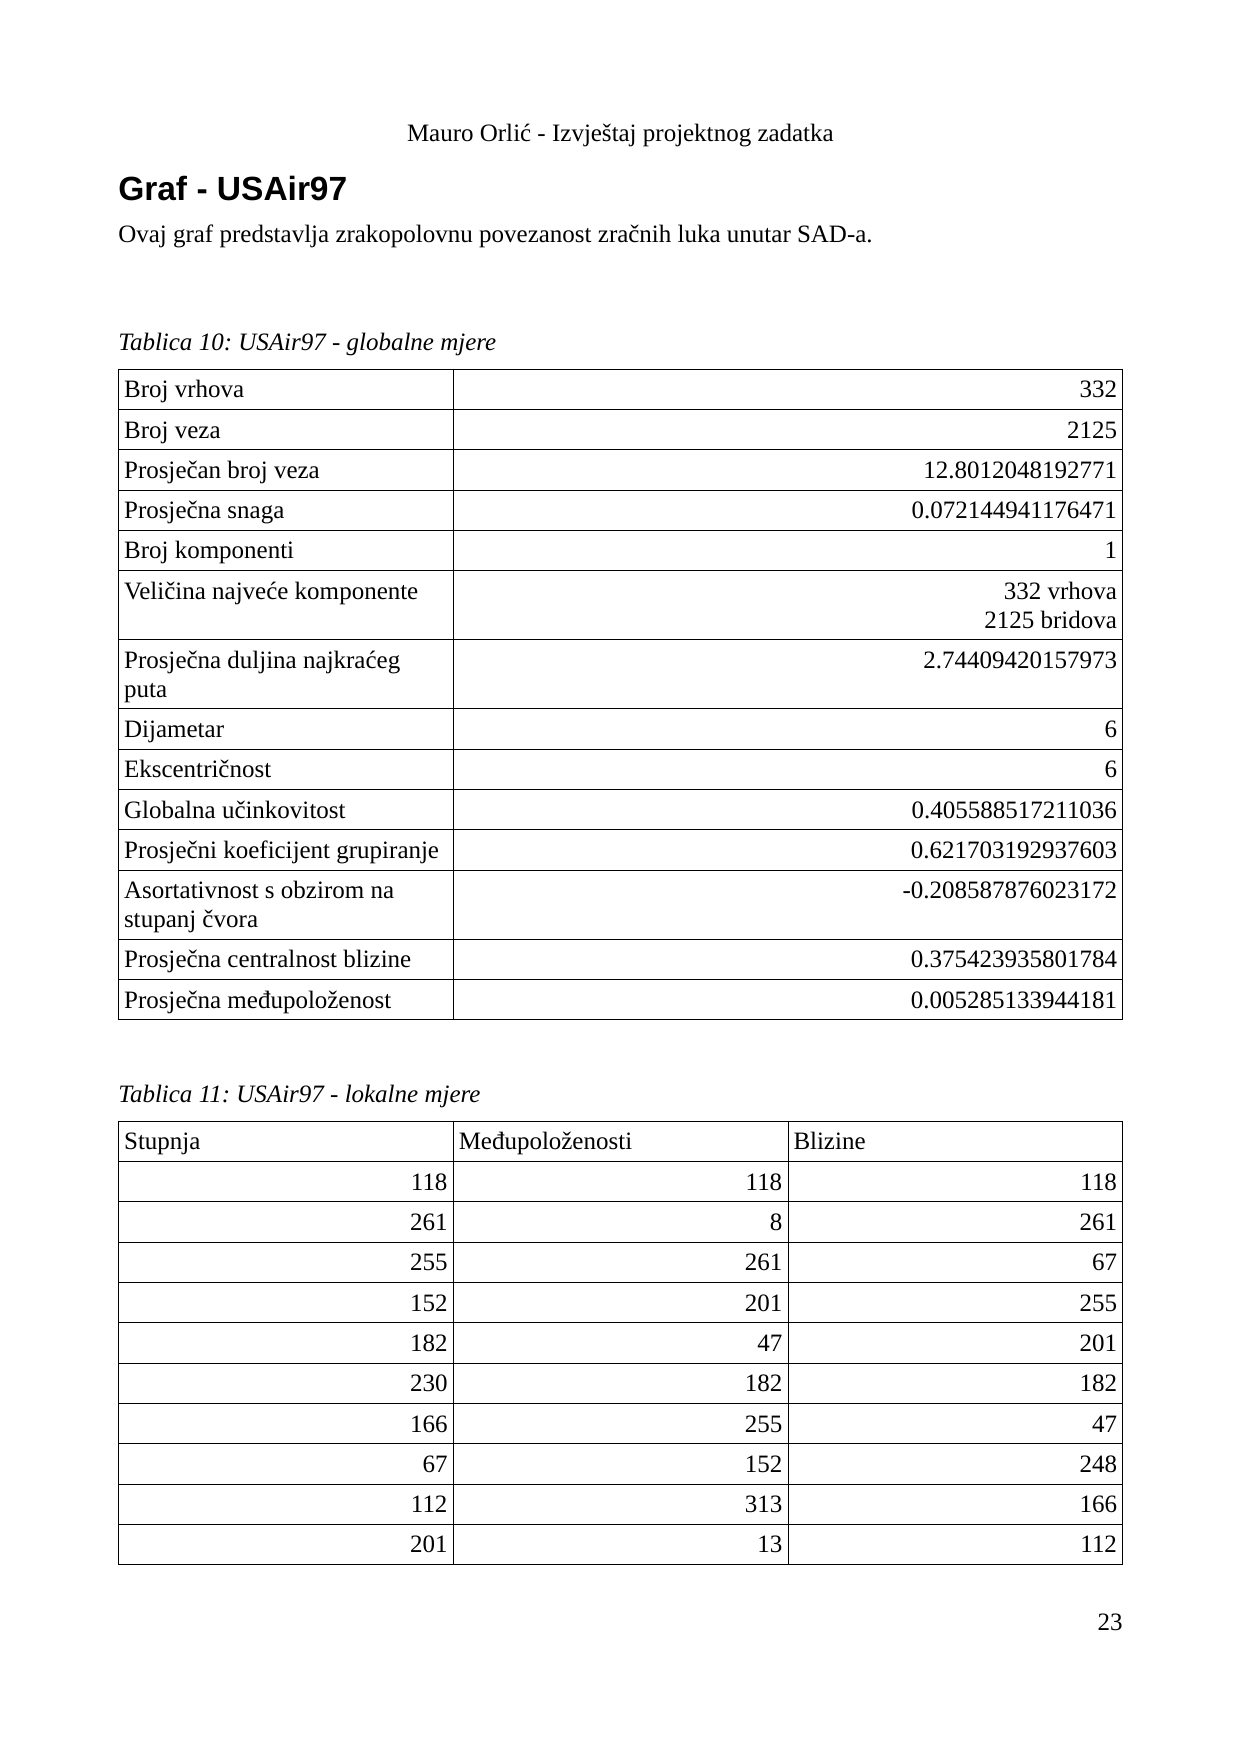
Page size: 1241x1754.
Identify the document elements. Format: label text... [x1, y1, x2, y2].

table_cell Prosječna duljina najkraćeg puta [119, 640, 453, 708]
table_cell -0.208587876023172 [454, 871, 1122, 938]
table_cell 12.8012048192771 [454, 450, 1122, 489]
table_cell Globalna učinkovitost [119, 790, 453, 829]
table_cell 152 [454, 1444, 788, 1483]
table_cell 261 [454, 1243, 788, 1282]
table_header 332 [454, 370, 1122, 409]
table_cell 118 [119, 1162, 453, 1201]
table_cell 2125 [454, 410, 1122, 449]
text Ovaj graf predstavlja zrakopolovnu povezanost zračnih luka unutar SAD-a. [118, 219, 1122, 248]
table_cell 313 [454, 1485, 788, 1524]
table_cell 118 [789, 1162, 1122, 1201]
table_cell 255 [789, 1283, 1122, 1322]
table_cell Dijametar [119, 709, 453, 748]
table_cell 166 [789, 1485, 1122, 1524]
table_cell 230 [119, 1364, 453, 1403]
table_cell 201 [789, 1323, 1122, 1362]
table_cell 255 [454, 1404, 788, 1443]
table_cell 248 [789, 1444, 1122, 1483]
table_cell 2.74409420157973 [454, 640, 1122, 708]
table_cell 47 [454, 1323, 788, 1362]
table_cell 152 [119, 1283, 453, 1322]
table_header Blizine [789, 1122, 1122, 1161]
table_cell 13 [454, 1525, 788, 1564]
table_cell 0.405588517211036 [454, 790, 1122, 829]
table_cell 8 [454, 1202, 788, 1242]
table_cell 1 [454, 531, 1122, 570]
table_cell 112 [789, 1525, 1122, 1564]
table_cell 255 [119, 1243, 453, 1282]
table_cell Prosječna snaga [119, 491, 453, 530]
table_cell 67 [789, 1243, 1122, 1282]
table_cell 182 [789, 1364, 1122, 1403]
table_cell 0.375423935801784 [454, 940, 1122, 979]
table_cell Prosječan broj veza [119, 450, 453, 489]
subtitle Graf - USAir97 [118, 168, 1122, 207]
table_header Međupoloženosti [454, 1122, 788, 1161]
table_cell 0.005285133944181 [454, 980, 1122, 1019]
table_cell 47 [789, 1404, 1122, 1443]
table_cell 332 vrhova 2125 bridova [454, 571, 1122, 639]
table_cell 182 [454, 1364, 788, 1403]
table_cell Broj veza [119, 410, 453, 449]
table_cell 182 [119, 1323, 453, 1362]
table_cell Prosječni koeficijent grupiranje [119, 830, 453, 869]
text Tablica 11: USAir97 - lokalne mjere [118, 1079, 1122, 1108]
table_cell Prosječna međupoloženost [119, 980, 453, 1019]
text Tablica 10: USAir97 - globalne mjere [118, 327, 1122, 356]
table_cell 118 [454, 1162, 788, 1201]
table_cell 201 [119, 1525, 453, 1564]
table_cell 67 [119, 1444, 453, 1483]
table_cell Prosječna centralnost blizine [119, 940, 453, 979]
table_cell 261 [119, 1202, 453, 1242]
table_header Broj vrhova [119, 370, 453, 409]
table_cell 261 [789, 1202, 1122, 1242]
table_cell 0.621703192937603 [454, 830, 1122, 869]
table_header Stupnja [119, 1122, 453, 1161]
table_cell Ekscentričnost [119, 750, 453, 789]
table_cell 6 [454, 709, 1122, 748]
table_cell Broj komponenti [119, 531, 453, 570]
table_cell 0.072144941176471 [454, 491, 1122, 530]
table_cell Asortativnost s obzirom na stupanj čvora [119, 871, 453, 938]
table_cell 201 [454, 1283, 788, 1322]
table_cell 112 [119, 1485, 453, 1524]
table_cell 166 [119, 1404, 453, 1443]
table_cell Veličina najveće komponente [119, 571, 453, 639]
table_cell 6 [454, 750, 1122, 789]
